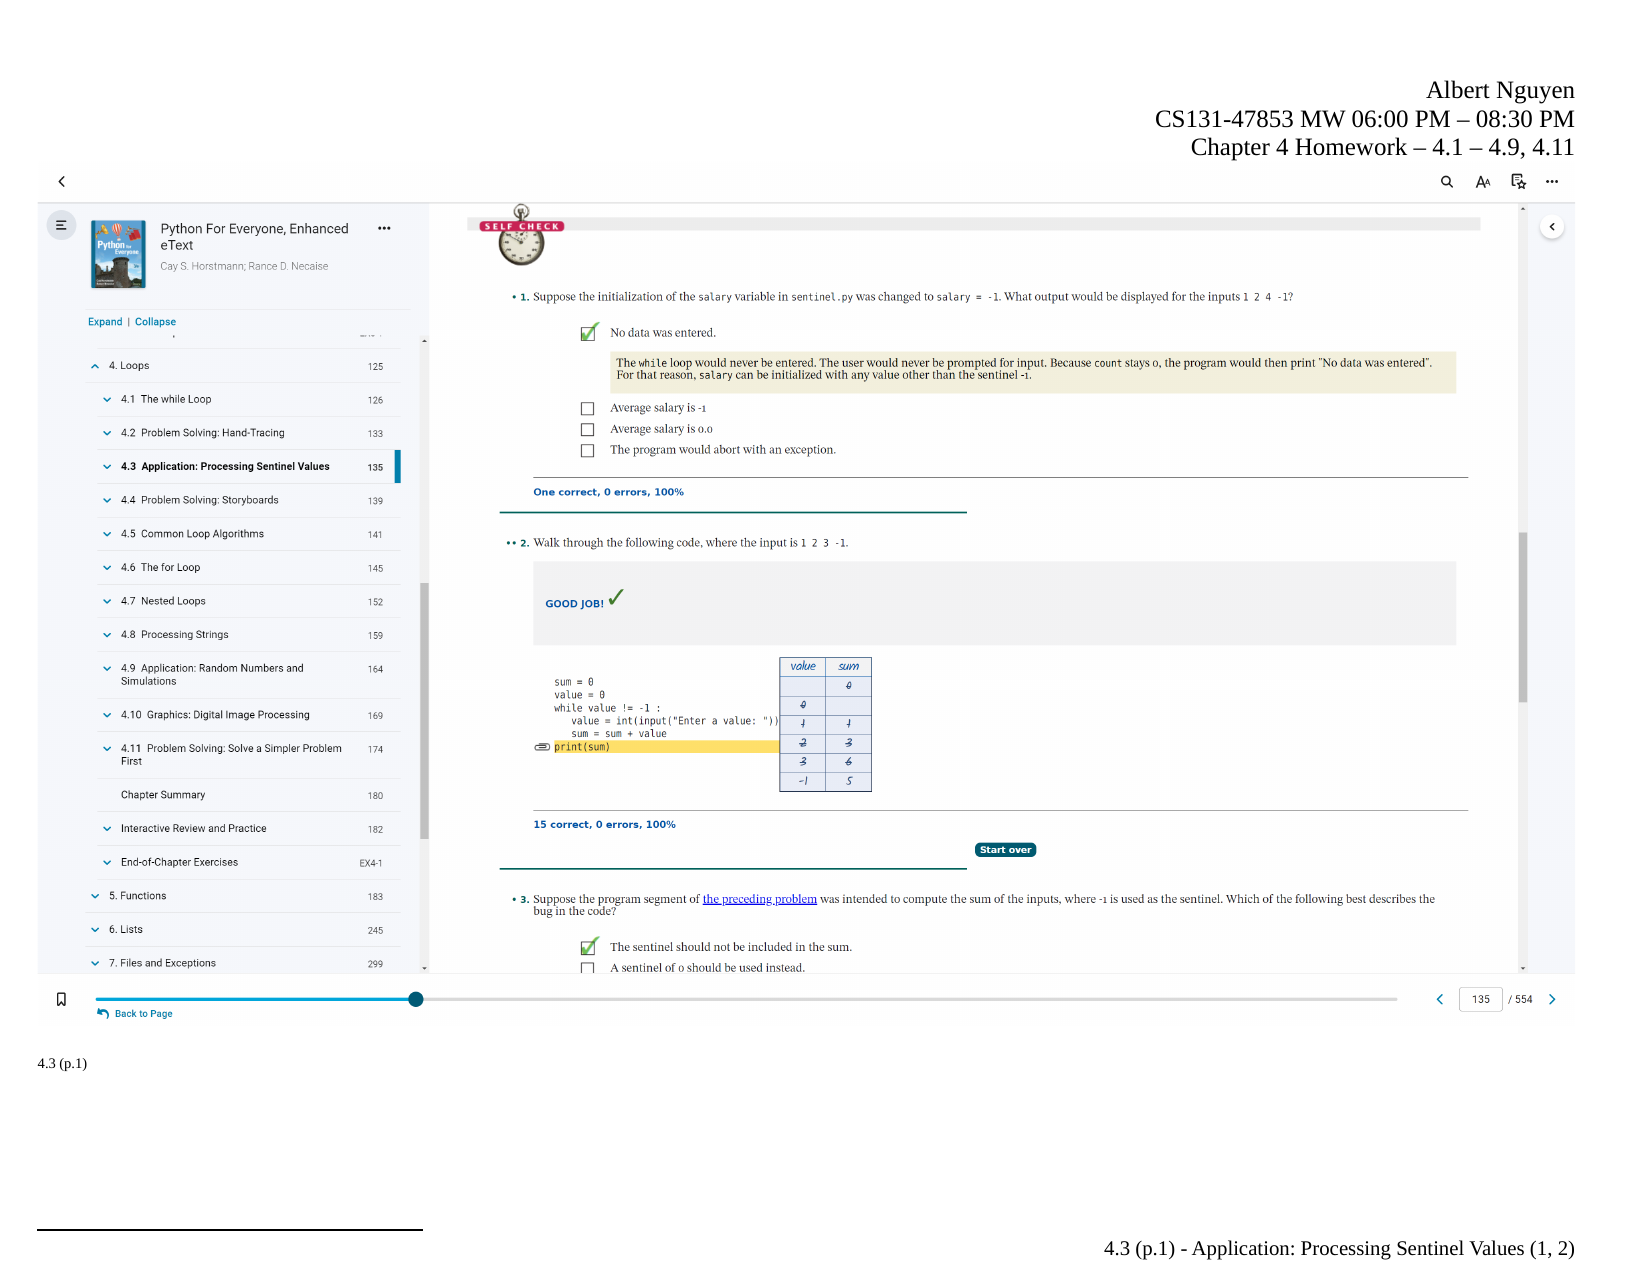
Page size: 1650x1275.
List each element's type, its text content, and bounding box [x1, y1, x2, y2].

picture [37, 161, 1575, 1026]
text - Application: Processing Sentinel Values (1, 2) [37, 1236, 1575, 1260]
